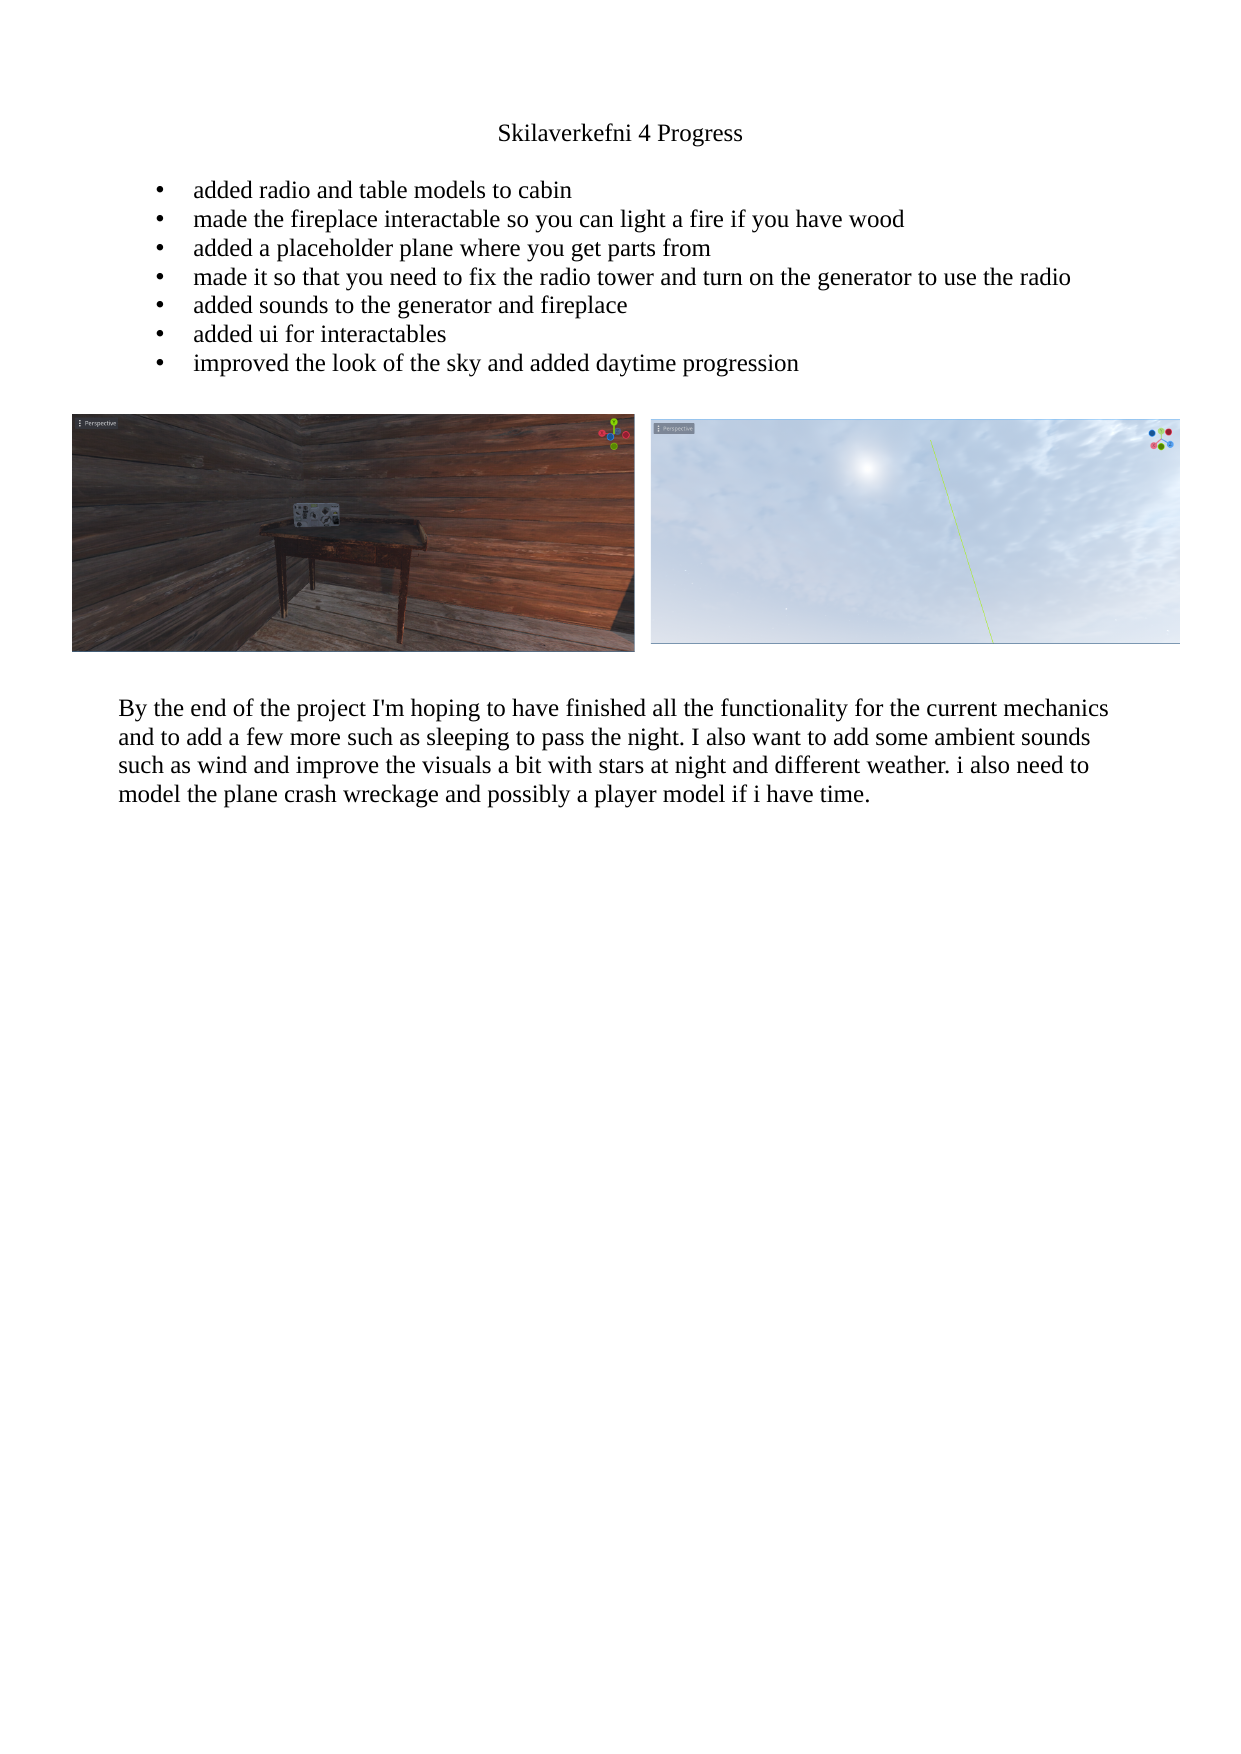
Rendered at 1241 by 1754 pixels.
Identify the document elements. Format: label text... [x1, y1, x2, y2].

list added radio and table models to cabin [156, 176, 1122, 204]
text Skilaverkefni 4 Progress [118, 118, 1122, 147]
list made it so that you need to fix the radio tower and turn on the generator to use the radio [156, 262, 1122, 291]
picture [650, 419, 1180, 644]
list improved the look of the sky and added daytime progression [156, 348, 1122, 377]
list made the fireplace interactable so you can light a fire if you have wood [156, 204, 1122, 233]
list added a placeholder plane where you get parts from [156, 233, 1122, 262]
text By the end of the project I'm hoping to have finished all the functionality for the current mechanics and to add a few more such as sleeping to pass the night. I also want to add some ambient sounds such as wind and improve the visuals a bit with stars at night and different weather. i also need to model the plane crash wreckage and possibly a player model if i have time. [118, 693, 1122, 808]
list added ui for interactables [156, 319, 1122, 348]
picture [72, 414, 635, 652]
list added sounds to the generator and fireplace [156, 291, 1122, 319]
